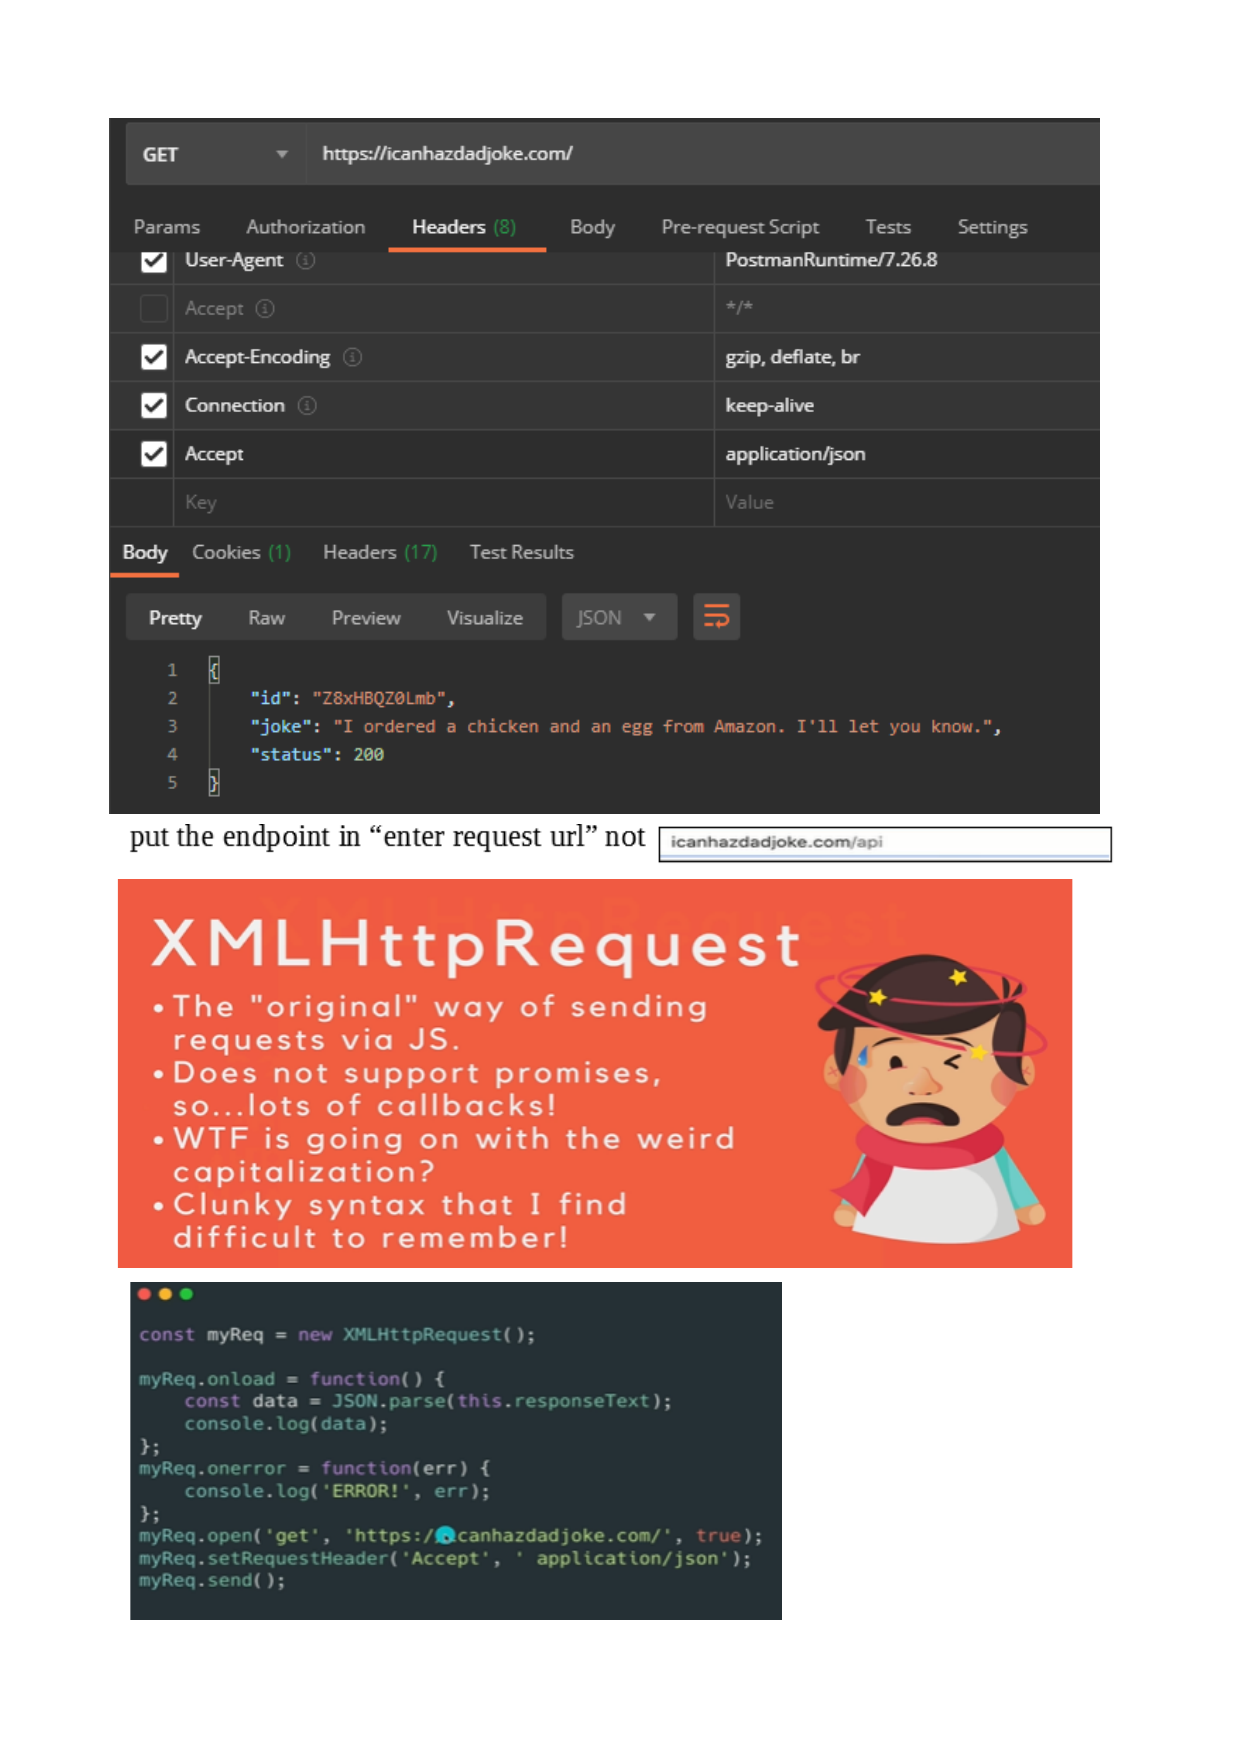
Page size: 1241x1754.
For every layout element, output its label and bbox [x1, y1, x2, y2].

picture [117, 879, 1073, 1268]
picture [113, 824, 1118, 867]
picture [130, 1282, 782, 1620]
picture [109, 118, 1100, 814]
